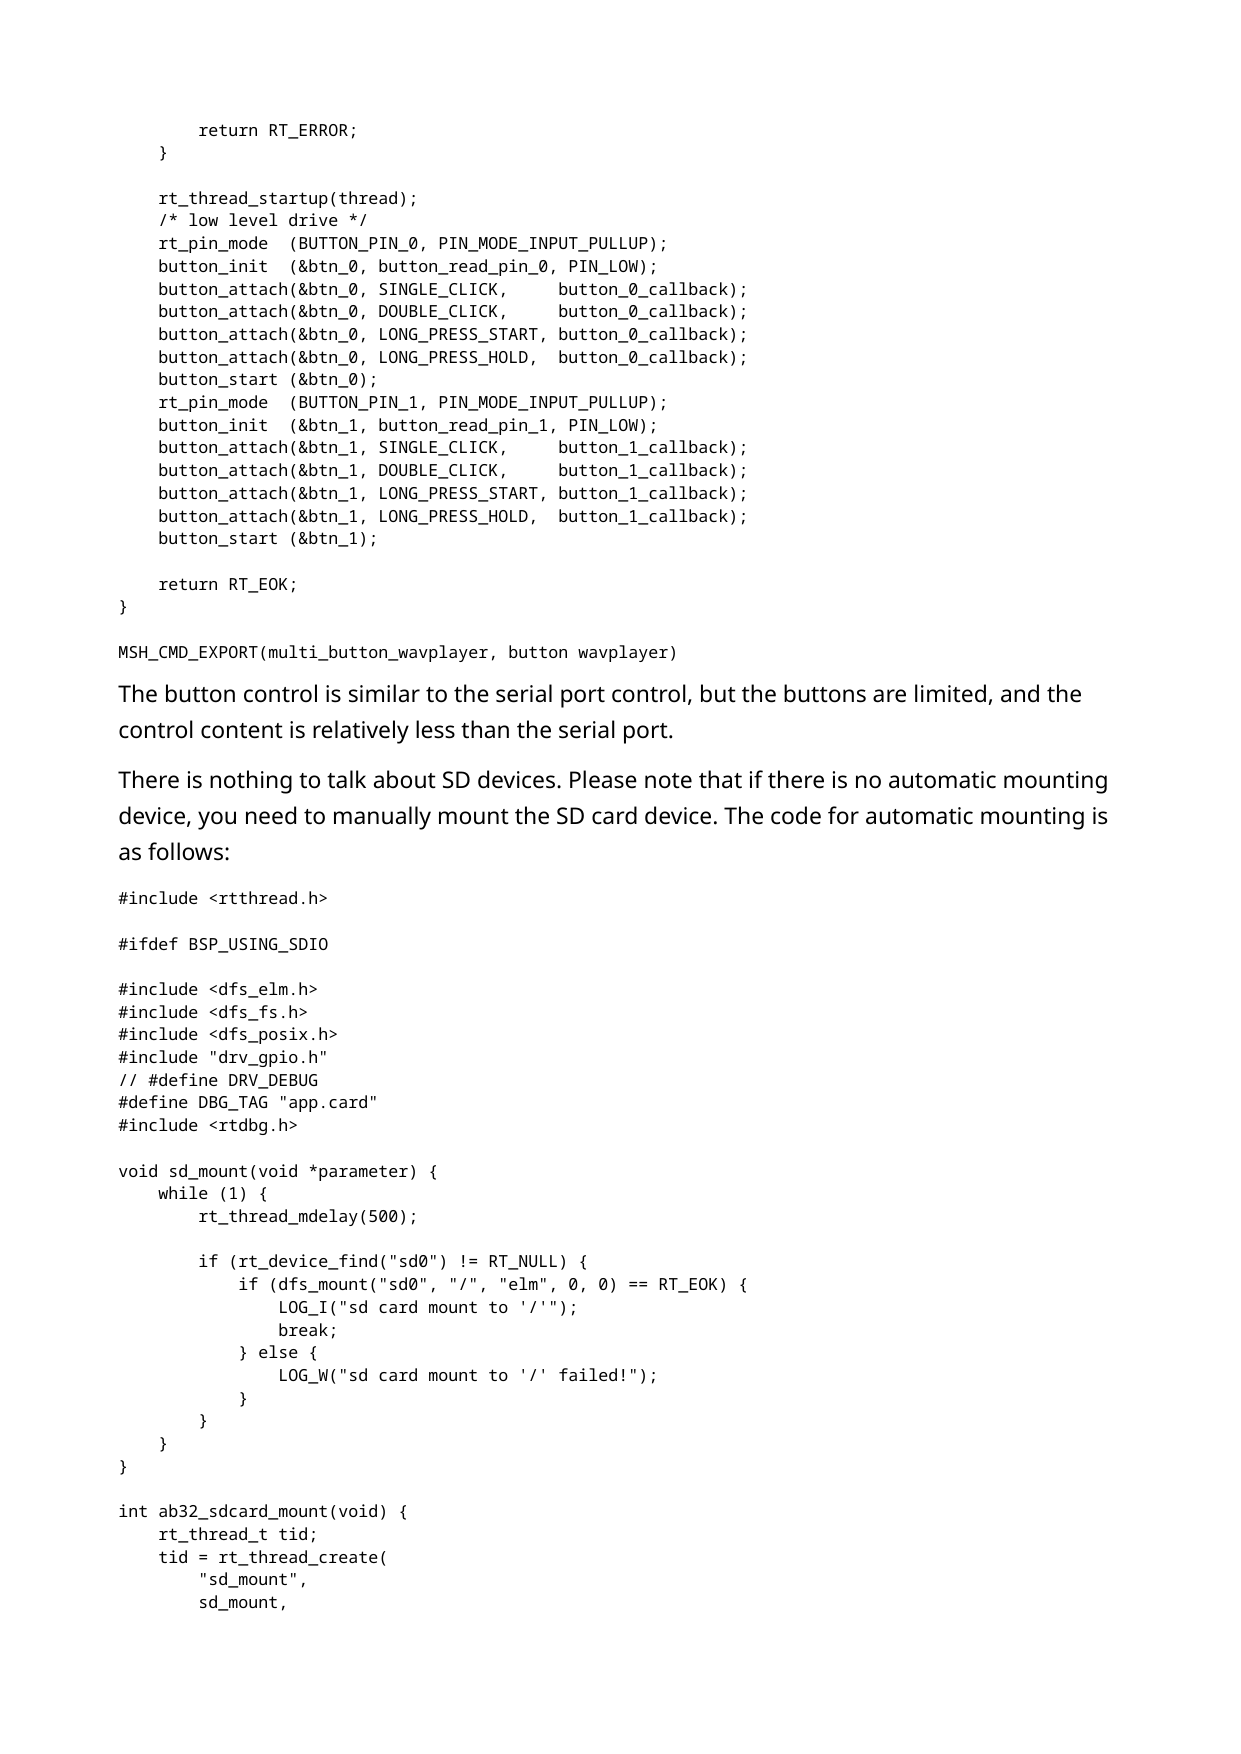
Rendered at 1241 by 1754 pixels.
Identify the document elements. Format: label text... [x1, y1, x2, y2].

text return RT_EOK; [118, 572, 1122, 595]
text int ab32_sdcard_mount(void) { [118, 1500, 1122, 1523]
text LOG_I("sd card mount to '/'"); [118, 1296, 1122, 1318]
text #include <dfs_fs.h> [118, 1000, 1122, 1023]
text while (1) { [118, 1182, 1122, 1205]
text #ifdef BSP_USING_SDIO [118, 932, 1122, 955]
text } [118, 1386, 1122, 1409]
text button_attach(&btn_0, DOUBLE_CLICK, button_0_callback); [118, 300, 1122, 322]
text } [118, 141, 1122, 163]
text } [118, 1432, 1122, 1454]
text button_attach(&btn_1, DOUBLE_CLICK, button_1_callback); [118, 459, 1122, 481]
text } else { [118, 1341, 1122, 1364]
text rt_thread_mdelay(500); [118, 1205, 1122, 1227]
text button_attach(&btn_1, LONG_PRESS_START, button_1_callback); [118, 481, 1122, 504]
text button_start (&btn_1); [118, 527, 1122, 549]
text void sd_mount(void *parameter) { [118, 1159, 1122, 1182]
text rt_thread_startup(thread); [118, 186, 1122, 209]
text } [118, 595, 1122, 618]
text #include <dfs_elm.h> [118, 978, 1122, 1000]
text button_init (&btn_0, button_read_pin_0, PIN_LOW); [118, 254, 1122, 277]
text sd_mount, [118, 1591, 1122, 1613]
text MSH_CMD_EXPORT(multi_button_wavplayer, button wavplayer) [118, 640, 1122, 663]
text button_attach(&btn_1, SINGLE_CLICK, button_1_callback); [118, 436, 1122, 459]
text /* low level drive */ [118, 209, 1122, 232]
text if (dfs_mount("sd0", "/", "elm", 0, 0) == RT_EOK) { [118, 1273, 1122, 1296]
text button_attach(&btn_0, SINGLE_CLICK, button_0_callback); [118, 277, 1122, 300]
text rt_pin_mode (BUTTON_PIN_1, PIN_MODE_INPUT_PULLUP); [118, 391, 1122, 413]
text #include <rtthread.h> [118, 887, 1122, 909]
text button_attach(&btn_0, LONG_PRESS_START, button_0_callback); [118, 322, 1122, 345]
text button_start (&btn_0); [118, 368, 1122, 391]
text if (rt_device_find("sd0") != RT_NULL) { [118, 1250, 1122, 1273]
text LOG_W("sd card mount to '/' failed!"); [118, 1364, 1122, 1386]
text #include <dfs_posix.h> [118, 1023, 1122, 1046]
text rt_pin_mode (BUTTON_PIN_0, PIN_MODE_INPUT_PULLUP); [118, 232, 1122, 254]
text button_init (&btn_1, button_read_pin_1, PIN_LOW); [118, 413, 1122, 436]
text #include <rtdbg.h> [118, 1114, 1122, 1137]
text The button control is similar to the serial port control, but the buttons are limited, and the control content is relatively less than the serial port. [118, 678, 1122, 745]
text // #define DRV_DEBUG [118, 1068, 1122, 1091]
text break; [118, 1318, 1122, 1341]
text } [118, 1409, 1122, 1432]
text #define DBG_TAG "app.card" [118, 1091, 1122, 1114]
text #include "drv_gpio.h" [118, 1046, 1122, 1068]
text button_attach(&btn_1, LONG_PRESS_HOLD, button_1_callback); [118, 504, 1122, 527]
text rt_thread_t tid; [118, 1523, 1122, 1545]
text return RT_ERROR; [118, 118, 1122, 141]
text } [118, 1454, 1122, 1477]
text "sd_mount", [118, 1568, 1122, 1591]
text button_attach(&btn_0, LONG_PRESS_HOLD, button_0_callback); [118, 345, 1122, 368]
text tid = rt_thread_create( [118, 1545, 1122, 1568]
text There is nothing to talk about SD devices. Please note that if there is no automatic mounting device, you need to manually mount the SD card device. The code for automatic mounting is as follows: [118, 764, 1122, 867]
